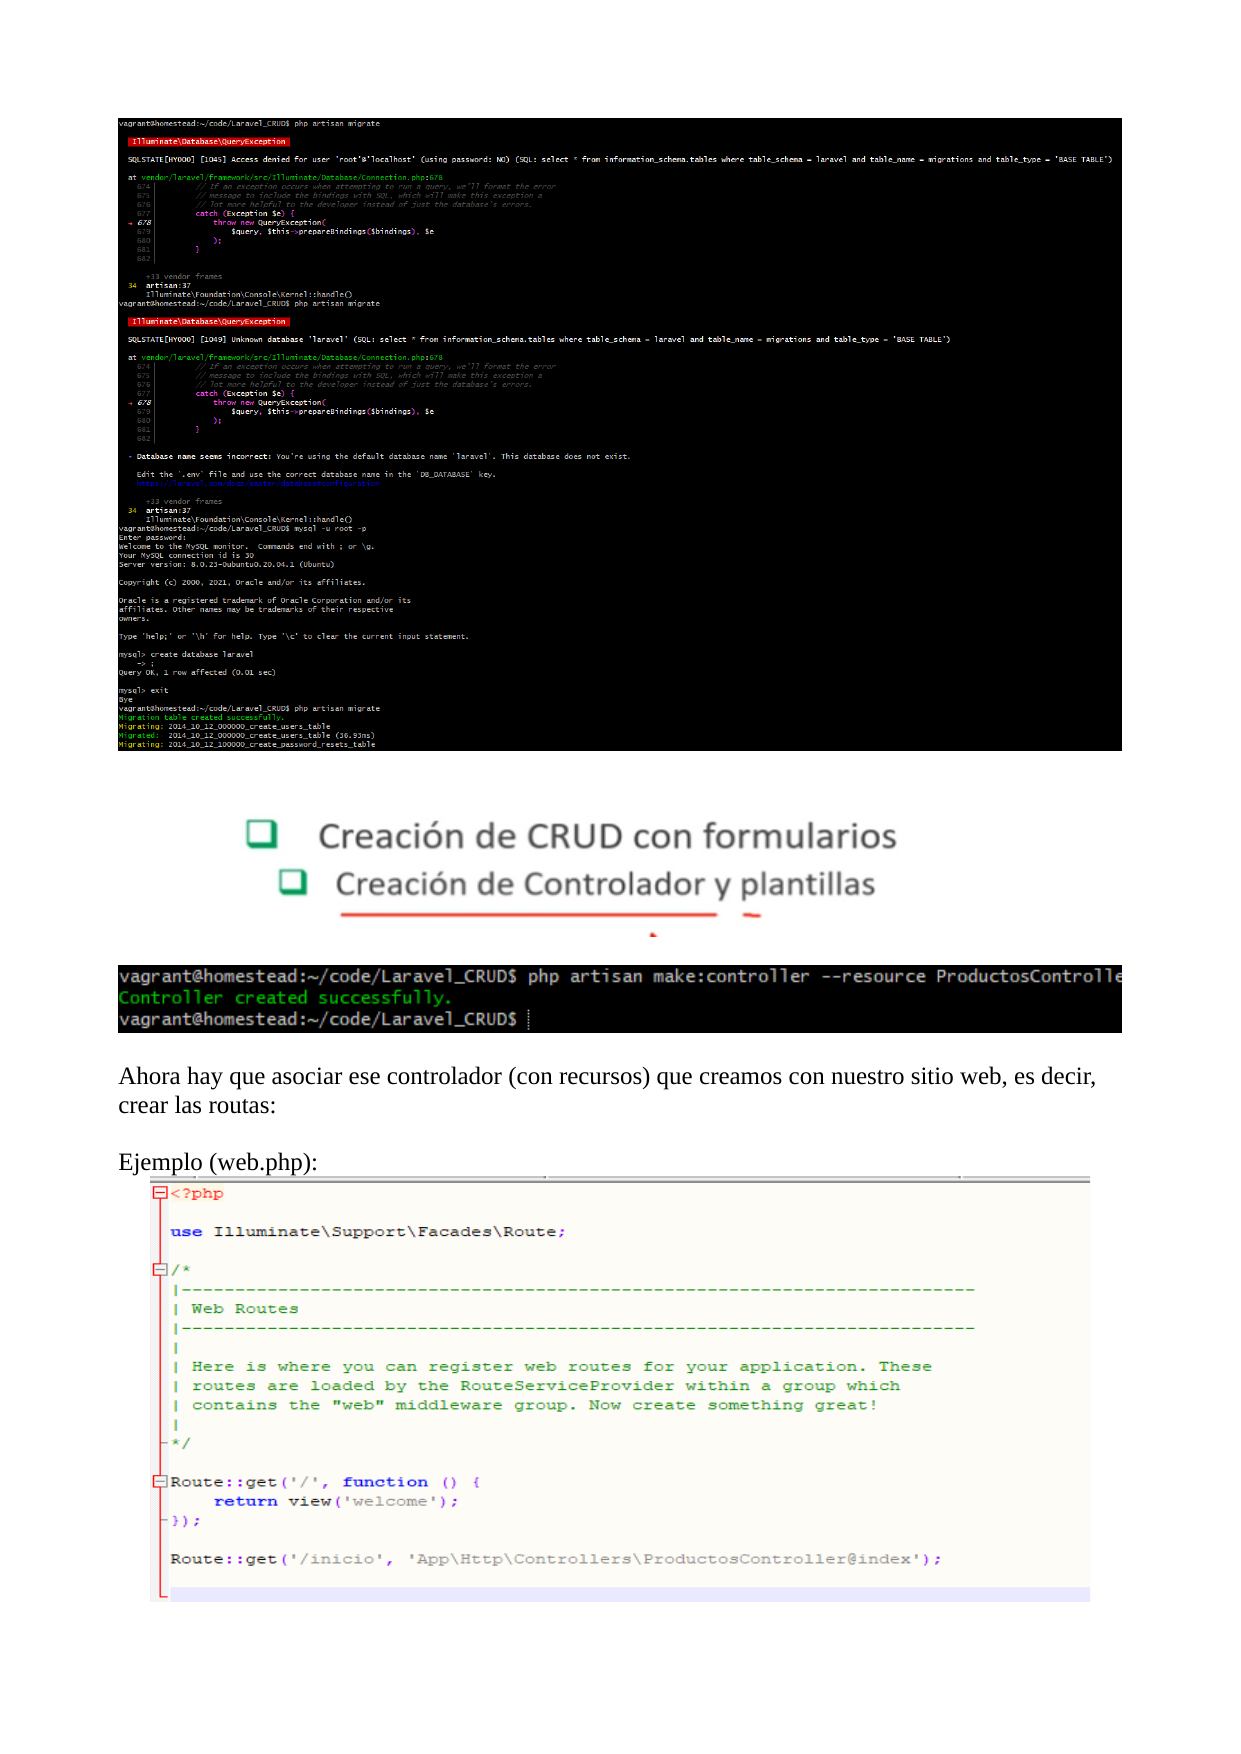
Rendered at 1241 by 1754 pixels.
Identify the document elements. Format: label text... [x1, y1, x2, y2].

picture [150, 1176, 1091, 1602]
text Ahora hay que asociar ese controlador (con recursos) que creamos con nuestro sitio web, es decir, crear las routas: [118, 1061, 1122, 1118]
text Ejemplo (web.php): [118, 1147, 1122, 1176]
picture [224, 808, 1016, 937]
picture [118, 118, 1122, 751]
picture [118, 965, 1122, 1033]
